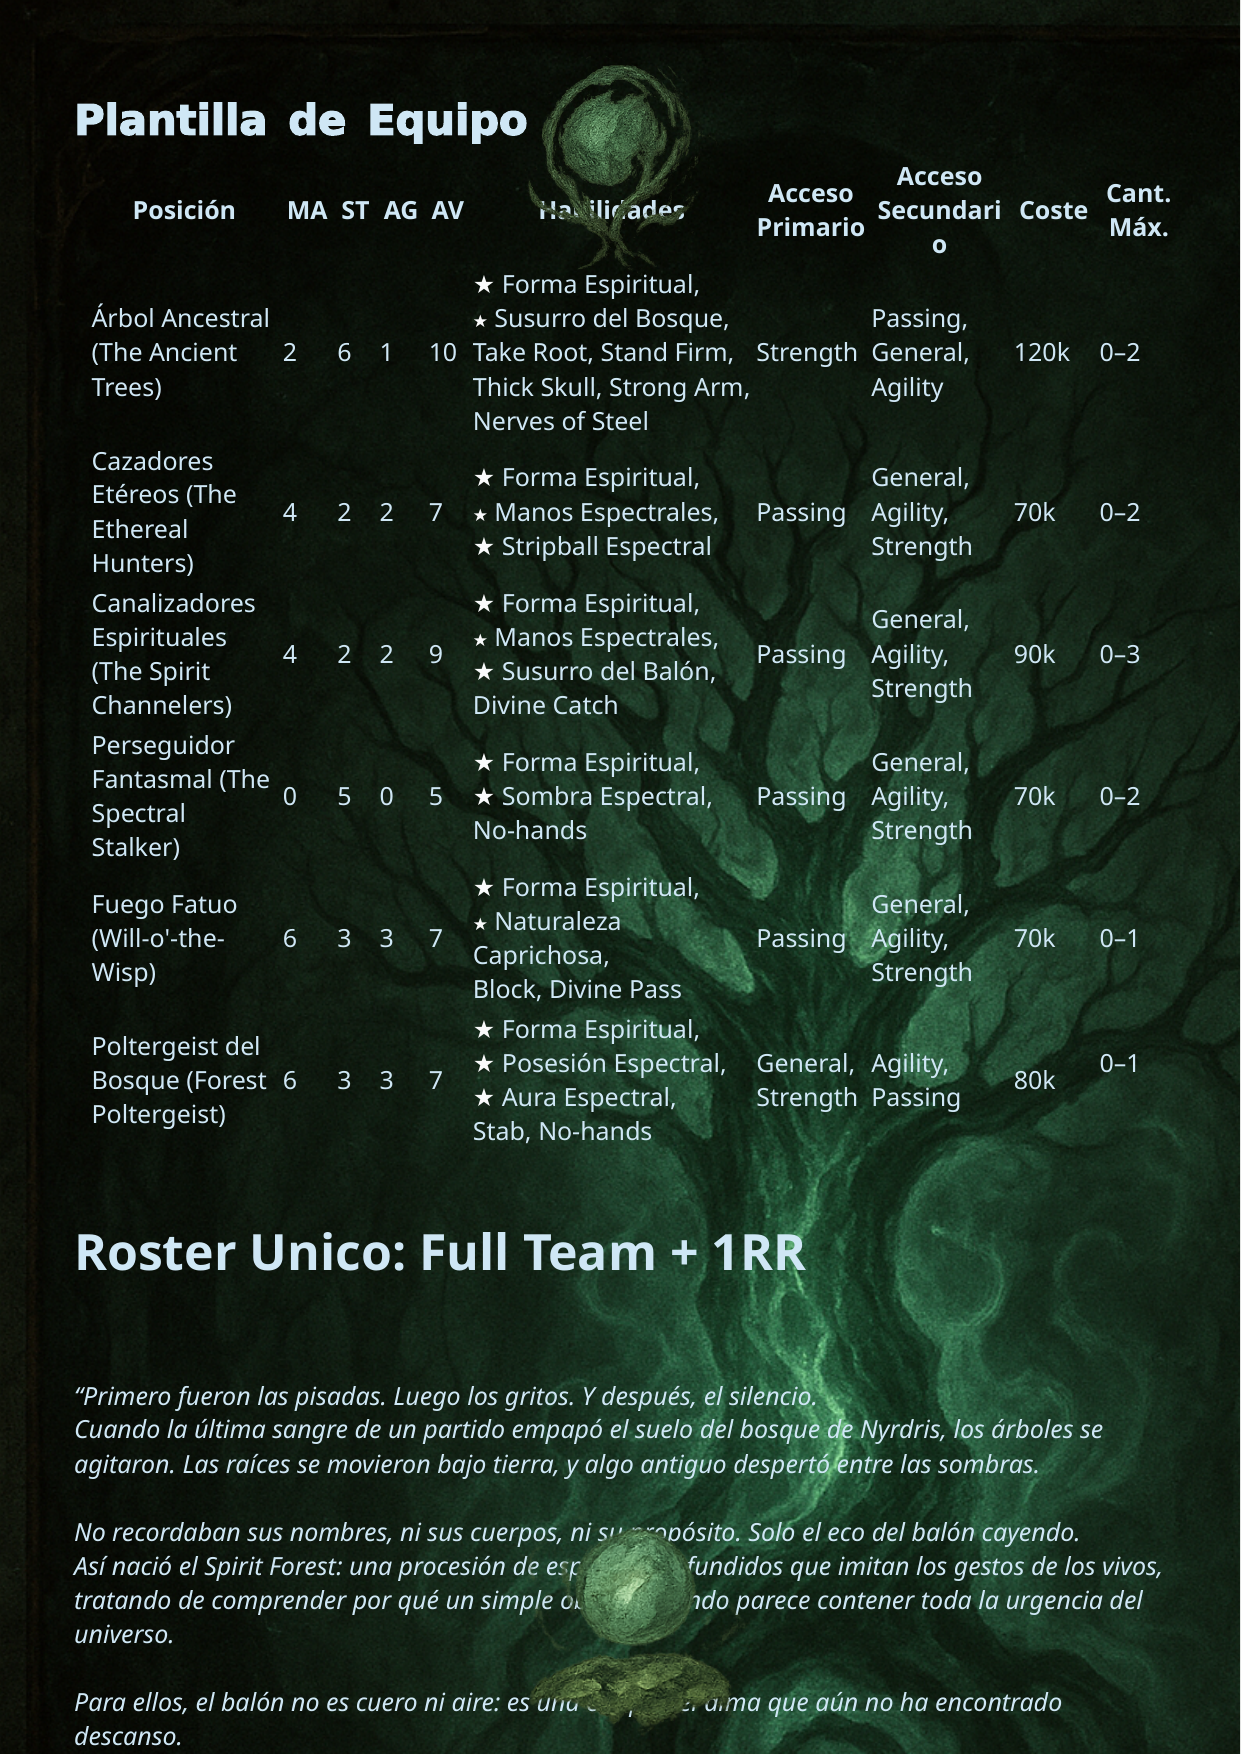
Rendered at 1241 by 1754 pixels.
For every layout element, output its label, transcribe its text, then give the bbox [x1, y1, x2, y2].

table_header Acceso Secundario [868, 156, 1011, 264]
table_cell 7 [426, 866, 470, 1008]
table_header Coste [1011, 156, 1096, 264]
table_cell 0–3 [1096, 582, 1181, 724]
table_cell 120k [1011, 264, 1096, 440]
table_cell 90k [1011, 582, 1096, 724]
table_cell Passing [753, 866, 868, 1008]
table_cell 4 [280, 582, 334, 724]
table_header MA [280, 156, 334, 264]
table_cell 2 [376, 582, 426, 724]
table_cell General, Strength [753, 1009, 868, 1151]
table_cell ★ Forma Espiritual, ★ Manos Espectrales, ★ Stripball Espectral [470, 440, 753, 582]
table_cell General, Agility, Strength [868, 866, 1011, 1008]
table_cell Passing [753, 582, 868, 724]
table_cell 70k [1011, 724, 1096, 866]
text “Primero fueron las pisadas. Luego los gritos. Y después, el silencio. Cuando la última sangre de un partido empapó el suelo del bosque de Nyrdris, los árboles se agitaron. Las raíces se movieron bajo tierra, y algo antiguo despertó entre las sombras. No recordaban sus nombres, ni sus cuerpos, ni su propósito. Solo el eco del balón cayendo. Así nació el Spirit Forest: una procesión de espíritus confundidos que imitan los gestos de los vivos, tratando de comprender por qué un simple objeto redondo parece contener toda la urgencia del universo. Para ellos, el balón no es cuero ni aire: es una chispa del alma que aún no ha encontrado descanso. [74, 1378, 1181, 1753]
picture [0, 0, 1241, 1754]
table_cell 2 [280, 264, 334, 440]
table_cell Strength [753, 365, 868, 440]
table_cell Strength [766, 264, 868, 364]
table_cell 0–2 [1096, 264, 1181, 440]
table_cell 3 [376, 866, 426, 1008]
table_cell 0–1 [1096, 866, 1181, 1008]
table_cell Passing [753, 724, 868, 866]
table_cell 9 [426, 582, 470, 724]
table_cell 70k [1011, 440, 1096, 582]
table_cell Agility, Passing [868, 1009, 1011, 1151]
table_header AG [376, 156, 426, 264]
table_cell Poltergeist del Bosque (Forest Poltergeist) [89, 1009, 280, 1151]
table_header Posición [89, 156, 280, 264]
table_cell 3 [334, 1009, 376, 1151]
table_cell 6 [280, 866, 334, 1008]
table_cell ★ Forma Espiritual, ★ Posesión Espectral, ★ Aura Espectral, Stab, No-hands [470, 1009, 753, 1151]
table_cell 2 [376, 440, 426, 582]
subtitle Plantilla de Equipo [764, 106, 1240, 143]
table_cell ★ Forma Espiritual, ★ Sombra Espectral, No-hands [470, 724, 753, 866]
table_cell Passing [753, 440, 868, 582]
table_cell Cazadores Etéreos (The Ethereal Hunters) [89, 440, 280, 582]
table_cell Fuego Fatuo (Will-o'-the-Wisp) [89, 866, 280, 1008]
table_cell ★ Forma Espiritual, ★ Naturaleza Caprichosa, Block, Divine Pass [470, 866, 753, 1008]
table_cell Canalizadores Espirituales (The Spirit Channelers) [89, 582, 280, 724]
table_cell 5 [334, 724, 376, 866]
table_header Acceso Primario [766, 156, 868, 264]
table_cell 6 [280, 1009, 334, 1151]
table_cell Perseguidor Fantasmal (The Spectral Stalker) [89, 724, 280, 866]
table_cell 0–1 [1096, 1009, 1181, 1151]
table_cell 70k [1011, 866, 1096, 1008]
table_cell 10 [445, 345, 453, 359]
table_cell 6 [334, 264, 376, 440]
table_cell General, Agility, Strength [868, 724, 1011, 866]
table_cell 3 [334, 866, 376, 1008]
table_cell ★ Forma Espiritual, ★ Manos Espectrales, ★ Susurro del Balón, Divine Catch [470, 582, 753, 724]
table_cell 0–2 [1096, 440, 1181, 582]
table_cell Passing, General, Agility [868, 264, 1011, 440]
table_cell Árbol Ancestral (The Ancient Trees) [89, 264, 280, 440]
table_cell 0 [280, 724, 334, 866]
table_cell 2 [334, 440, 376, 582]
table_cell General, Agility, Strength [868, 582, 1011, 724]
table_cell 0 [376, 724, 426, 866]
table_cell 80k [1011, 1009, 1096, 1151]
table_cell General, Agility, Strength [868, 440, 1011, 582]
table_cell 0–2 [1096, 724, 1181, 866]
table_cell 3 [376, 1009, 426, 1151]
table_cell 2 [334, 582, 376, 724]
table_cell ★ Forma Espiritual, ★ Susurro del Bosque, Take Root, Stand Firm, Thick Skull, Strong Arm, Nerves of Steel [470, 364, 753, 440]
table_cell 4 [280, 440, 334, 582]
subtitle Roster Unico: Full Team + 1RR [74, 1217, 1240, 1285]
table_cell 7 [426, 1009, 470, 1151]
subtitle Plantilla de Equipo [74, 106, 457, 143]
table_cell 10 [426, 264, 454, 364]
table_cell 5 [426, 724, 470, 866]
table_header AV [426, 156, 455, 264]
table_header ST [334, 156, 376, 264]
table_cell 10 [426, 365, 470, 440]
table_cell 1 [376, 264, 426, 440]
table_header Cant. Máx. [1096, 156, 1181, 264]
table_cell 7 [426, 440, 470, 582]
